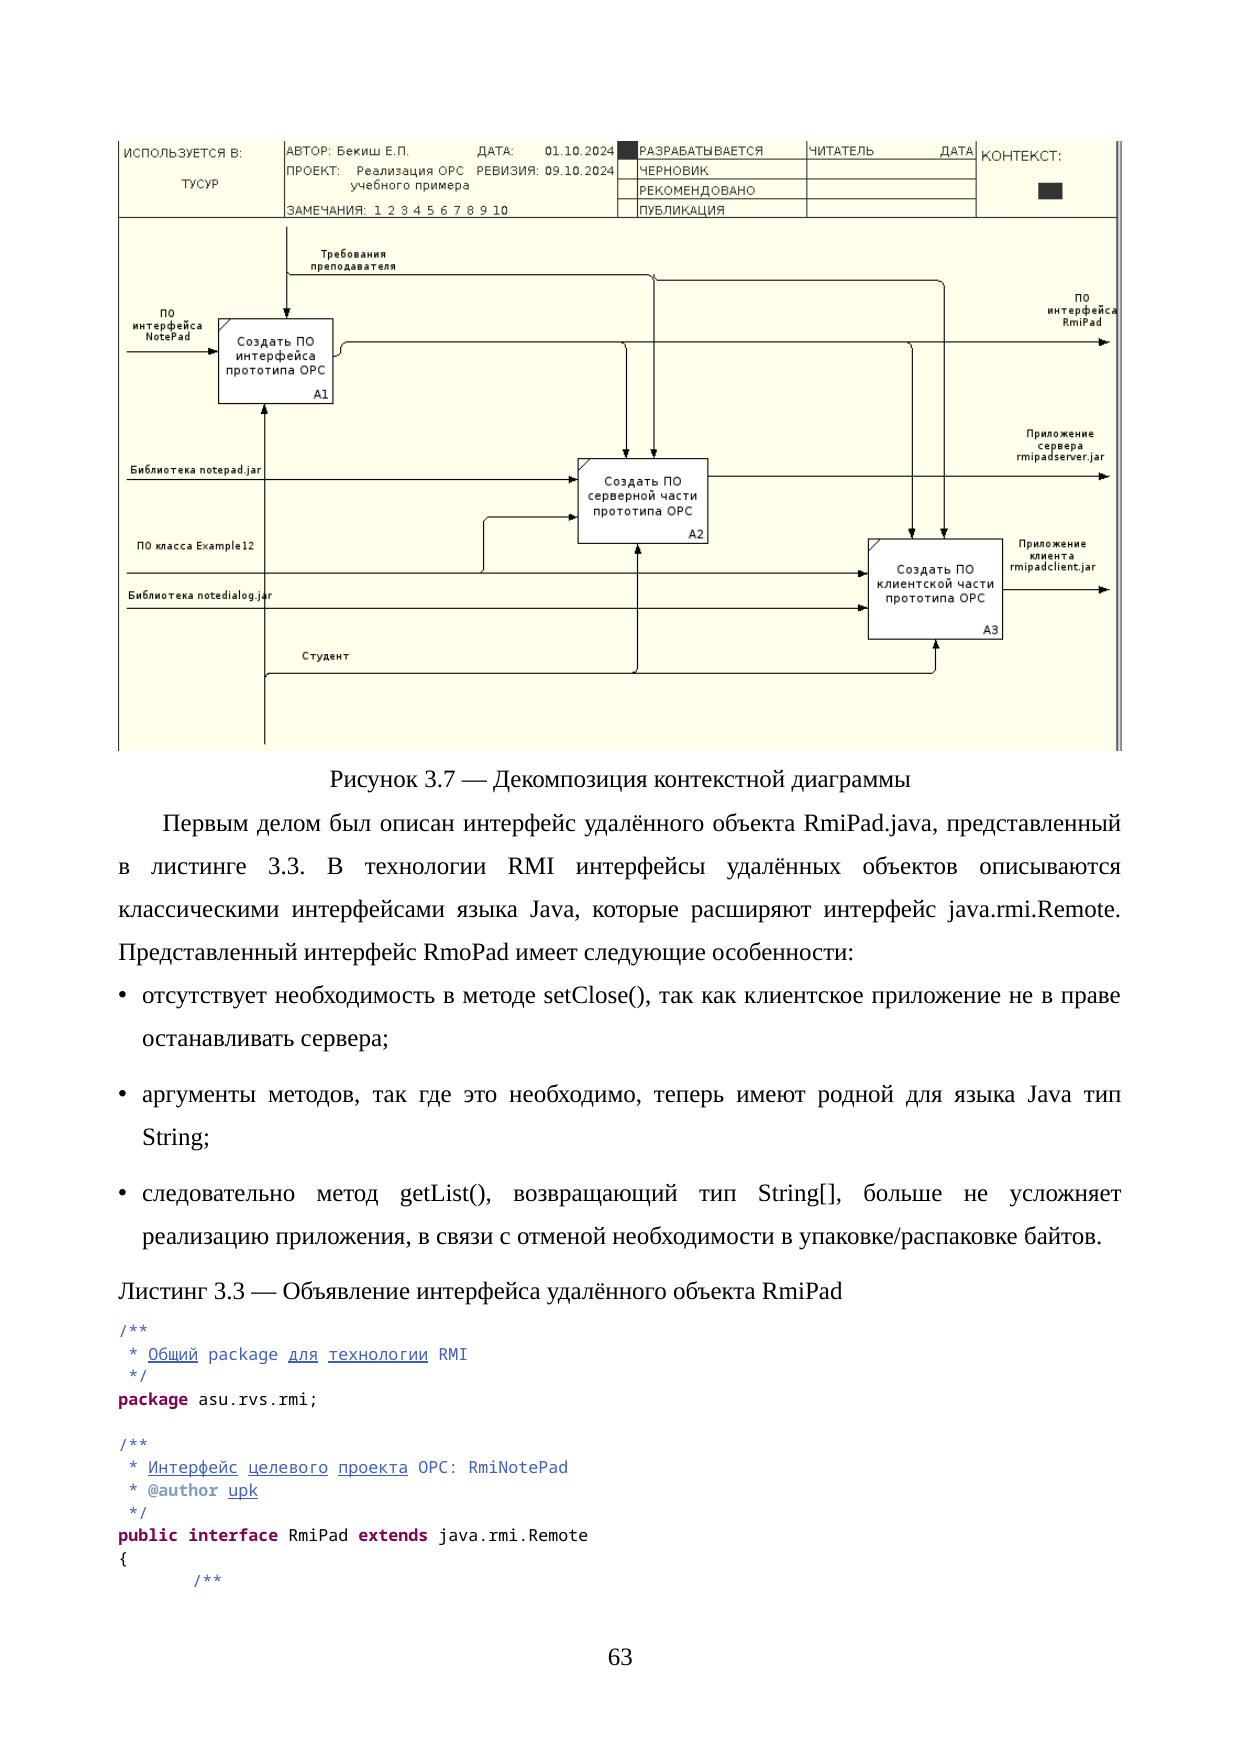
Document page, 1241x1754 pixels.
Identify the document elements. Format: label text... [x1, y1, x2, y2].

text public interface RmiPad extends java.rmi.Remote [118, 1524, 1122, 1547]
text /** [118, 1319, 1122, 1342]
list аргументы методов, так где это необходимо, теперь имеют родной для языка Java тип String; [118, 1079, 1122, 1151]
text Листинг 3.3 — Объявление интерфейса удалённого объекта RmiPad [118, 1276, 1122, 1305]
text * Общий package для технологии RMI [118, 1342, 1122, 1365]
text /** [118, 1569, 1122, 1592]
text Первым делом был описан интерфейс удалённого объекта RmiPad.java, представленный в листинге 3.3. В технологии RMI интерфейсы удалённых объектов описываются классическими интерфейсами языка Java, которые расширяют интерфейс java.rmi.Remote. Представленный интерфейс RmoPad имеет следующие особенности: [118, 808, 1122, 966]
text package asu.rvs.rmi; [118, 1388, 1122, 1410]
text */ [118, 1501, 1122, 1524]
text * @author upk [118, 1478, 1122, 1501]
text Рисунок 3.7 — Декомпозиция контекстной диаграммы [118, 751, 1122, 793]
text /** [118, 1433, 1122, 1456]
list отсутствует необходимость в методе setClose(), так как клиентское приложение не в праве останавливать сервера; [118, 980, 1122, 1052]
picture [118, 141, 1123, 751]
list следовательно метод getList(), возвращающий тип String[], больше не усложняет реализацию приложения, в связи с отменой необходимости в упаковке/распаковке байтов. [118, 1178, 1122, 1249]
text * Интерфейс целевого проекта ОРС: RmiNotePad [118, 1456, 1122, 1478]
text { [118, 1547, 1122, 1569]
text */ [118, 1365, 1122, 1388]
